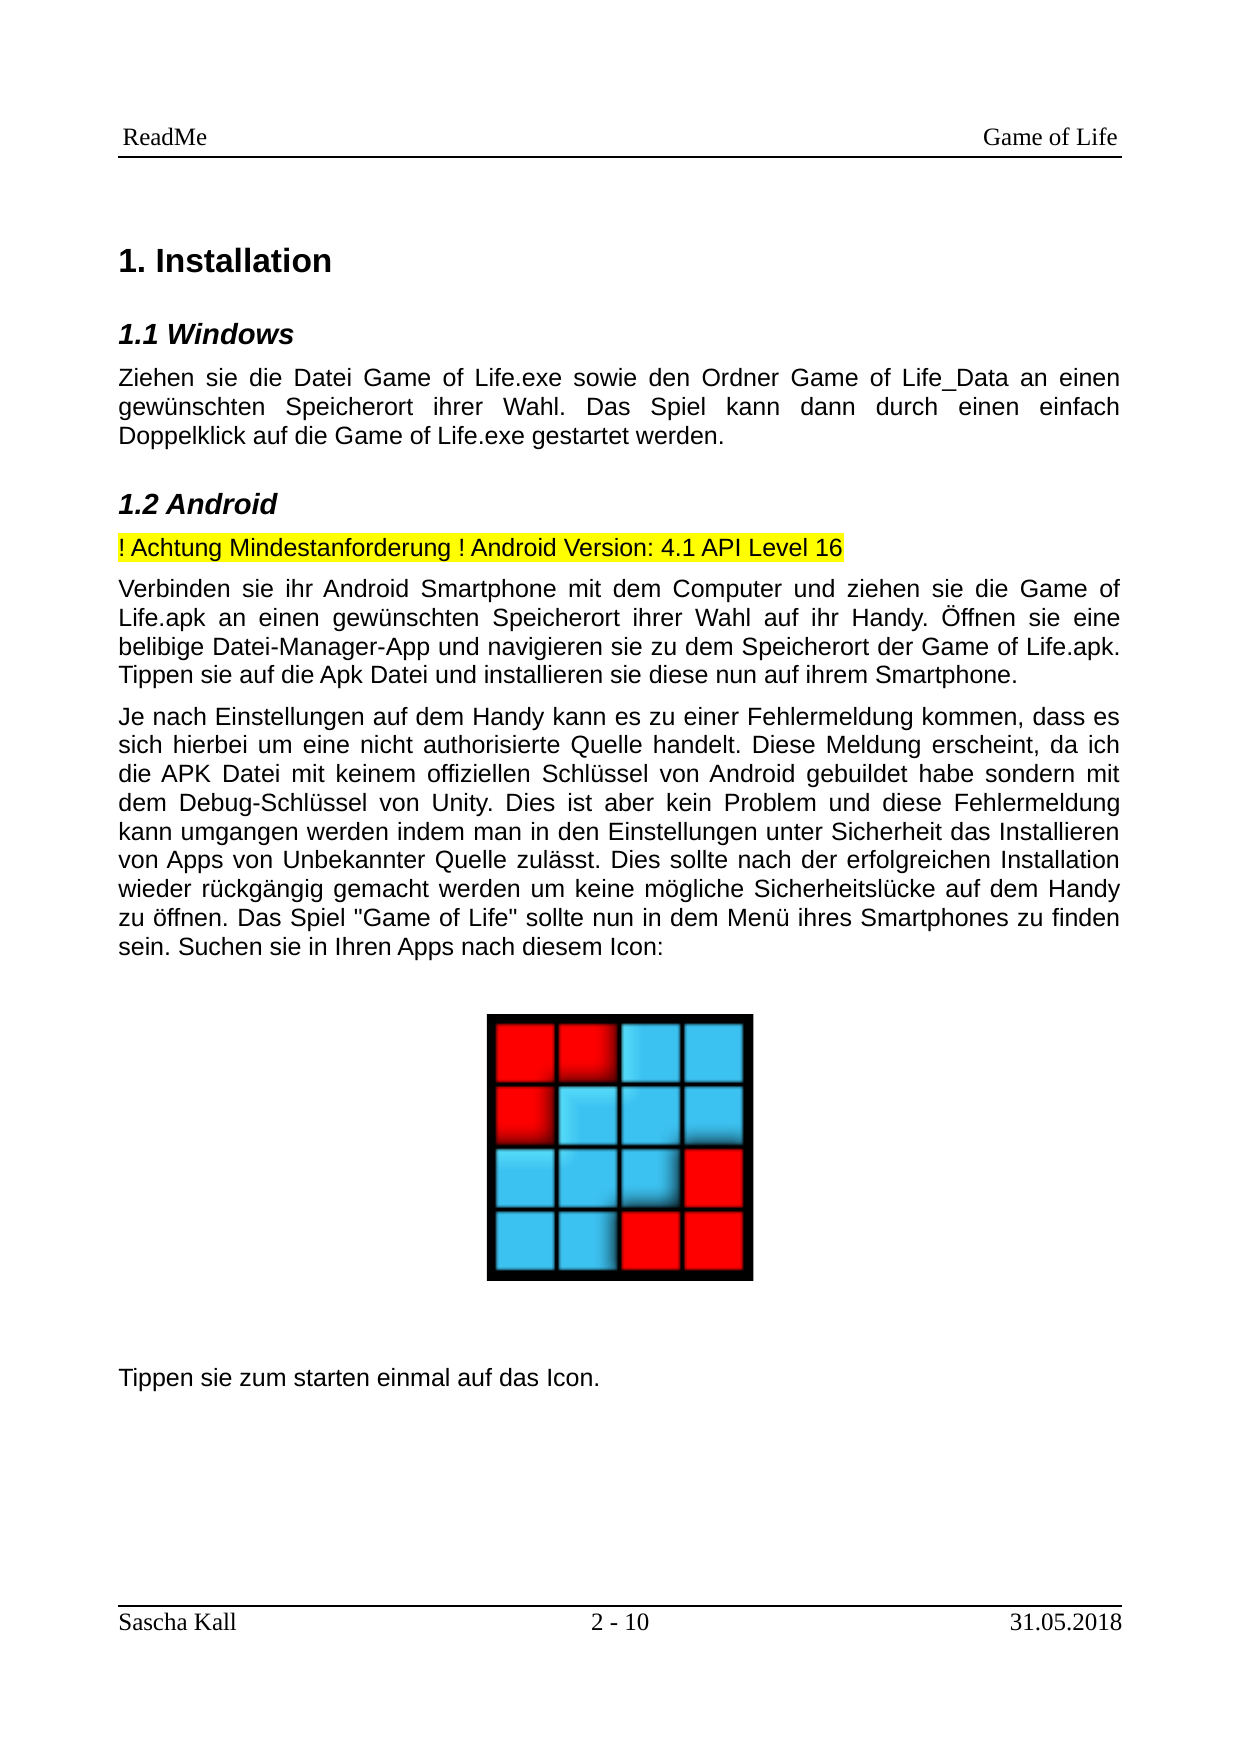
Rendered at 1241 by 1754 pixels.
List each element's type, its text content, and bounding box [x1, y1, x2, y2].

text Verbinden sie ihr Android Smartphone mit dem Computer und ziehen sie die Game of Life.apk an einen gewünschten Speicherort ihrer Wahl auf ihr Handy. Öffnen sie eine belibige Datei-Manager-App und navigieren sie zu dem Speicherort der Game of Life.apk. Tippen sie auf die Apk Datei und installieren sie diese nun auf ihrem Smartphone. [118, 574, 1122, 689]
text Je nach Einstellungen auf dem Handy kann es zu einer Fehlermeldung kommen, dass es sich hierbei um eine nicht authorisierte Quelle handelt. Diese Meldung erscheint, da ich die APK Datei mit keinem offiziellen Schlüssel von Android gebuildet habe sondern mit dem Debug-Schlüssel von Unity. Dies ist aber kein Problem und diese Fehlermeldung kann umgangen werden indem man in den Einstellungen unter Sicherheit das Installieren von Apps von Unbekannter Quelle zulässt. Dies sollte nach der erfolgreichen Installation wieder rückgängig gemacht werden um keine mögliche Sicherheitslücke auf dem Handy zu öffnen. Das Spiel "Game of Life" sollte nun in dem Menü ihres Smartphones zu finden sein. Suchen sie in Ihren Apps nach diesem Icon: [118, 702, 1122, 960]
subtitle 1.2 Android [118, 487, 1122, 520]
subtitle 1.1 Windows [118, 317, 1122, 351]
picture [486, 1014, 754, 1281]
subtitle 1. Installation [118, 241, 1122, 279]
text Tippen sie zum starten einmal auf das Icon. [118, 1363, 1122, 1392]
text Ziehen sie die Datei Game of Life.exe sowie den Ordner Game of Life_Data an einen gewünschten Speicherort ihrer Wahl. Das Spiel kann dann durch einen einfach Doppelklick auf die Game of Life.exe gestartet werden. [118, 363, 1122, 449]
text ! Achtung Mindestanforderung ! Android Version: 4.1 API Level 16 [118, 533, 1122, 562]
